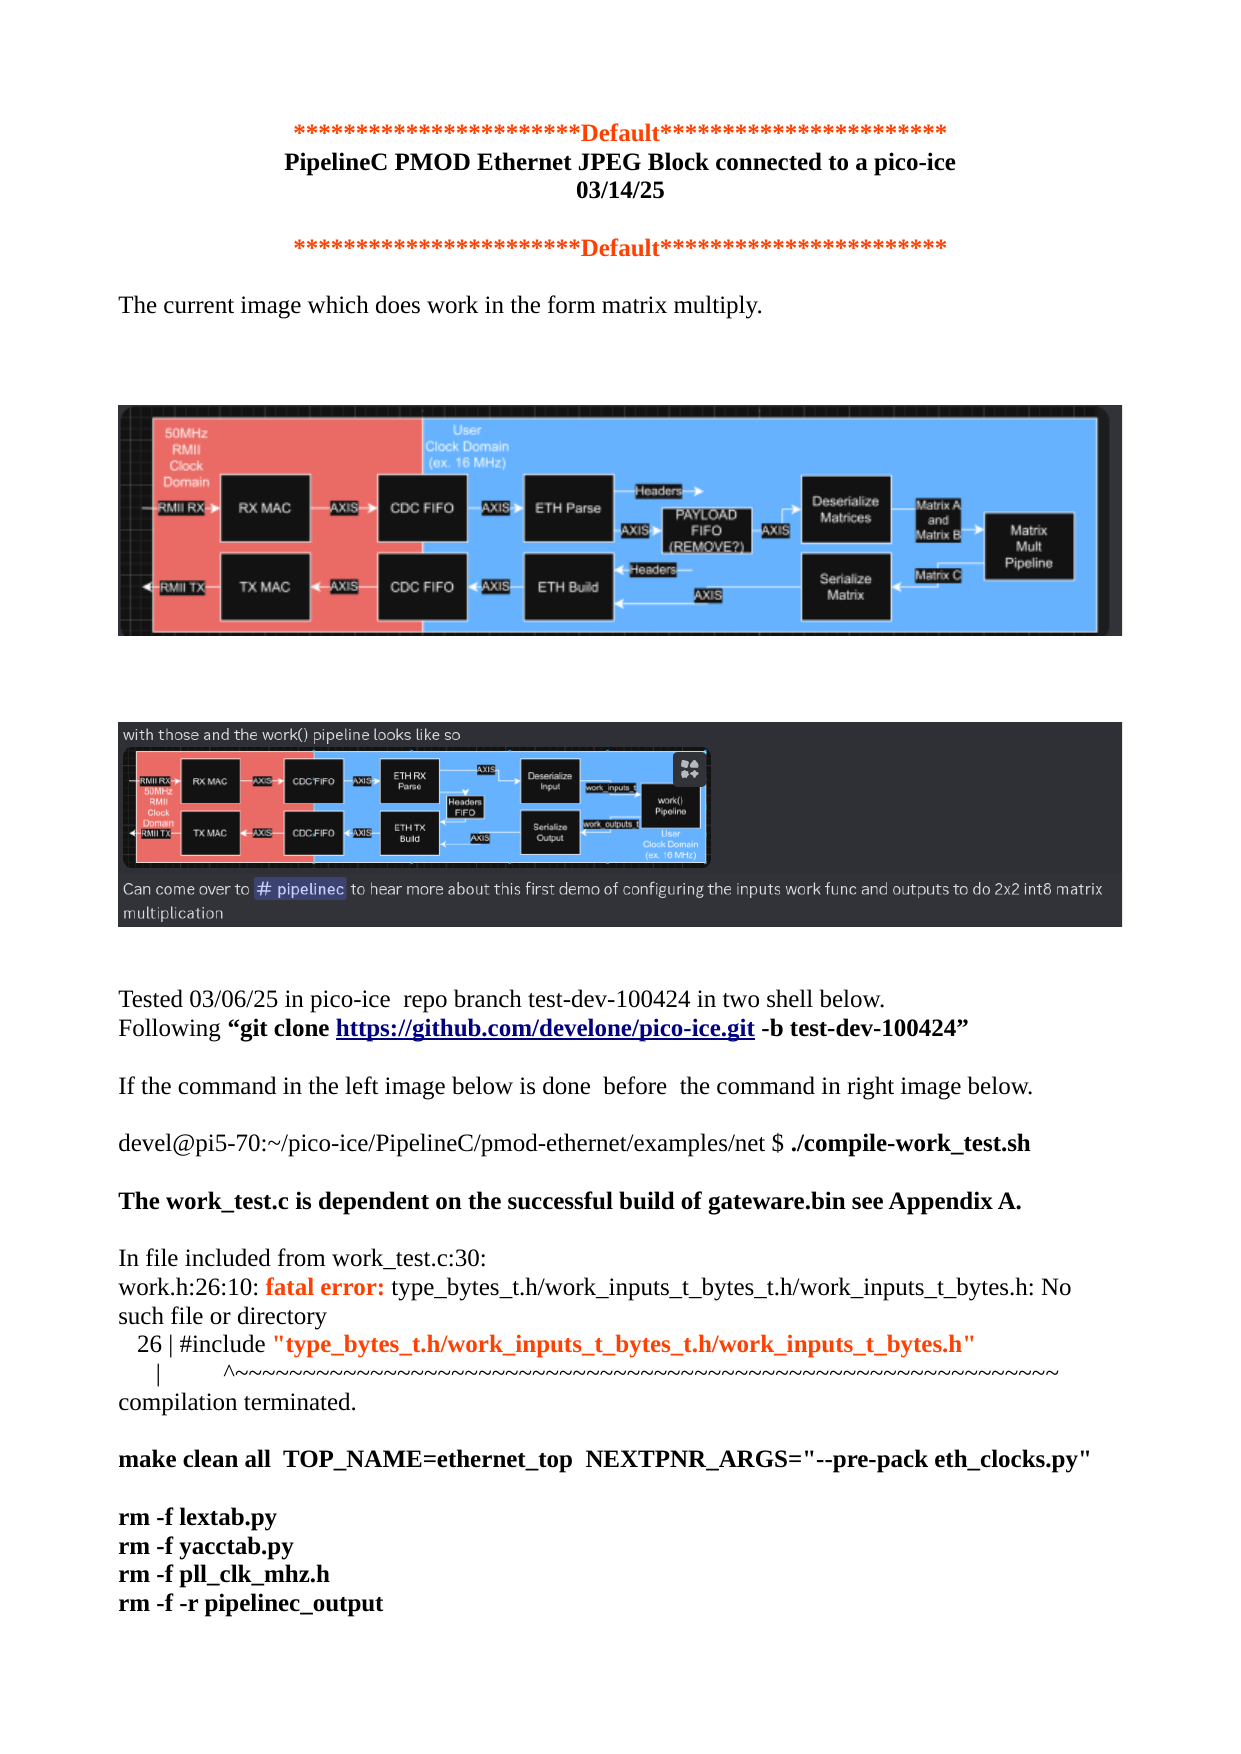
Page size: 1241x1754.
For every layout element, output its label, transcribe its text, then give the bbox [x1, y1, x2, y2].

text | ^~~~~~~~~~~~~~~~~~~~~~~~~~~~~~~~~~~~~~~~~~~~~~~~~~~~~~~~~~~~~~ [118, 1358, 1122, 1387]
text PipelineC PMOD Ethernet JPEG Block connected to a pico-ice [118, 147, 1122, 176]
text The work_test.c is dependent on the successful build of gateware.bin see Appendix A. [118, 1186, 1122, 1214]
text rm -f lextab.py [118, 1502, 1122, 1531]
text ***********************Default*********************** [118, 233, 1122, 262]
text rm -f -r pipelinec_output [118, 1588, 1122, 1617]
text rm -f pll_clk_mhz.h [118, 1559, 1122, 1588]
text compilation terminated. [118, 1387, 1122, 1416]
picture [118, 405, 1123, 636]
text devel@pi5-70:~/pico-ice/PipelineC/pmod-ethernet/examples/net $ ./compile-work_test.sh [118, 1128, 1122, 1157]
text Following “git clone https://github.com/develone/pico-ice.git -b test-dev-100424” [118, 1013, 1122, 1042]
text rm -f yacctab.py [118, 1531, 1122, 1559]
text The current image which does work in the form matrix multiply. [118, 291, 1122, 319]
text 26 | #include "type_bytes_t.h/work_inputs_t_bytes_t.h/work_inputs_t_bytes.h" [118, 1329, 1122, 1358]
text In file included from work_test.c:30: [118, 1243, 1122, 1272]
picture [118, 722, 1123, 927]
text ***********************Default*********************** [118, 118, 1122, 147]
text 03/14/25 [118, 176, 1122, 204]
text If the command in the left image below is done before the command in right image below. [118, 1071, 1122, 1099]
text make clean all TOP_NAME=ethernet_top NEXTPNR_ARGS="--pre-pack eth_clocks.py" [118, 1444, 1122, 1473]
text Tested 03/06/25 in pico-ice repo branch test-dev-100424 in two shell below. [118, 984, 1122, 1013]
text work.h:26:10: fatal error: type_bytes_t.h/work_inputs_t_bytes_t.h/work_inputs_t_bytes.h: No such file or directory [118, 1272, 1122, 1329]
